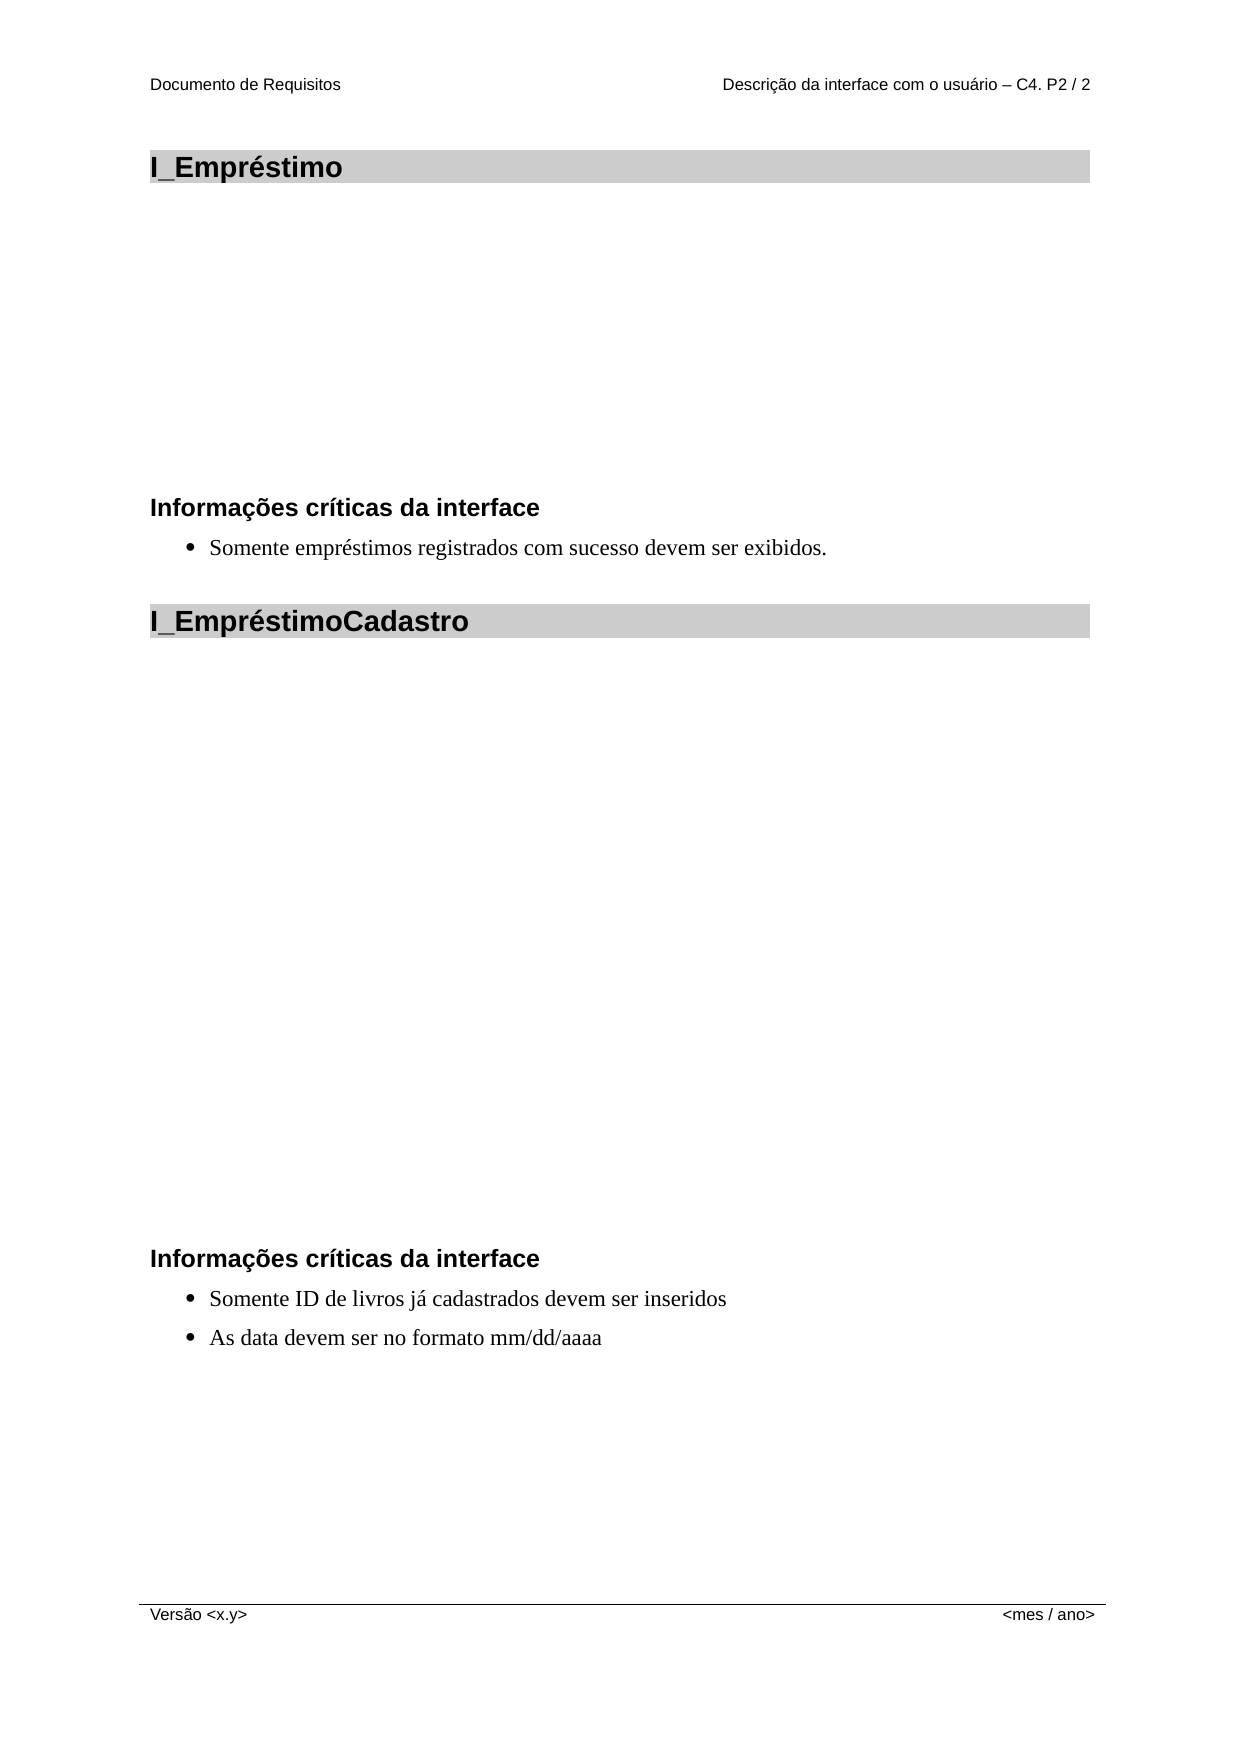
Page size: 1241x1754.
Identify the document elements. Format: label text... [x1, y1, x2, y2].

subtitle I_Empréstimo [150, 150, 1090, 183]
list Somente ID de livros já cadastrados devem ser inseridos [186, 1285, 1090, 1312]
list As data devem ser no formato mm/dd/aaaa [186, 1324, 1090, 1350]
subtitle Informações críticas da interface [150, 1244, 1090, 1273]
list Somente empréstimos registrados com sucesso devem ser exibidos. [186, 534, 1090, 561]
subtitle Informações críticas da interface [150, 493, 1090, 522]
subtitle I_EmpréstimoCadastro [150, 604, 1090, 638]
